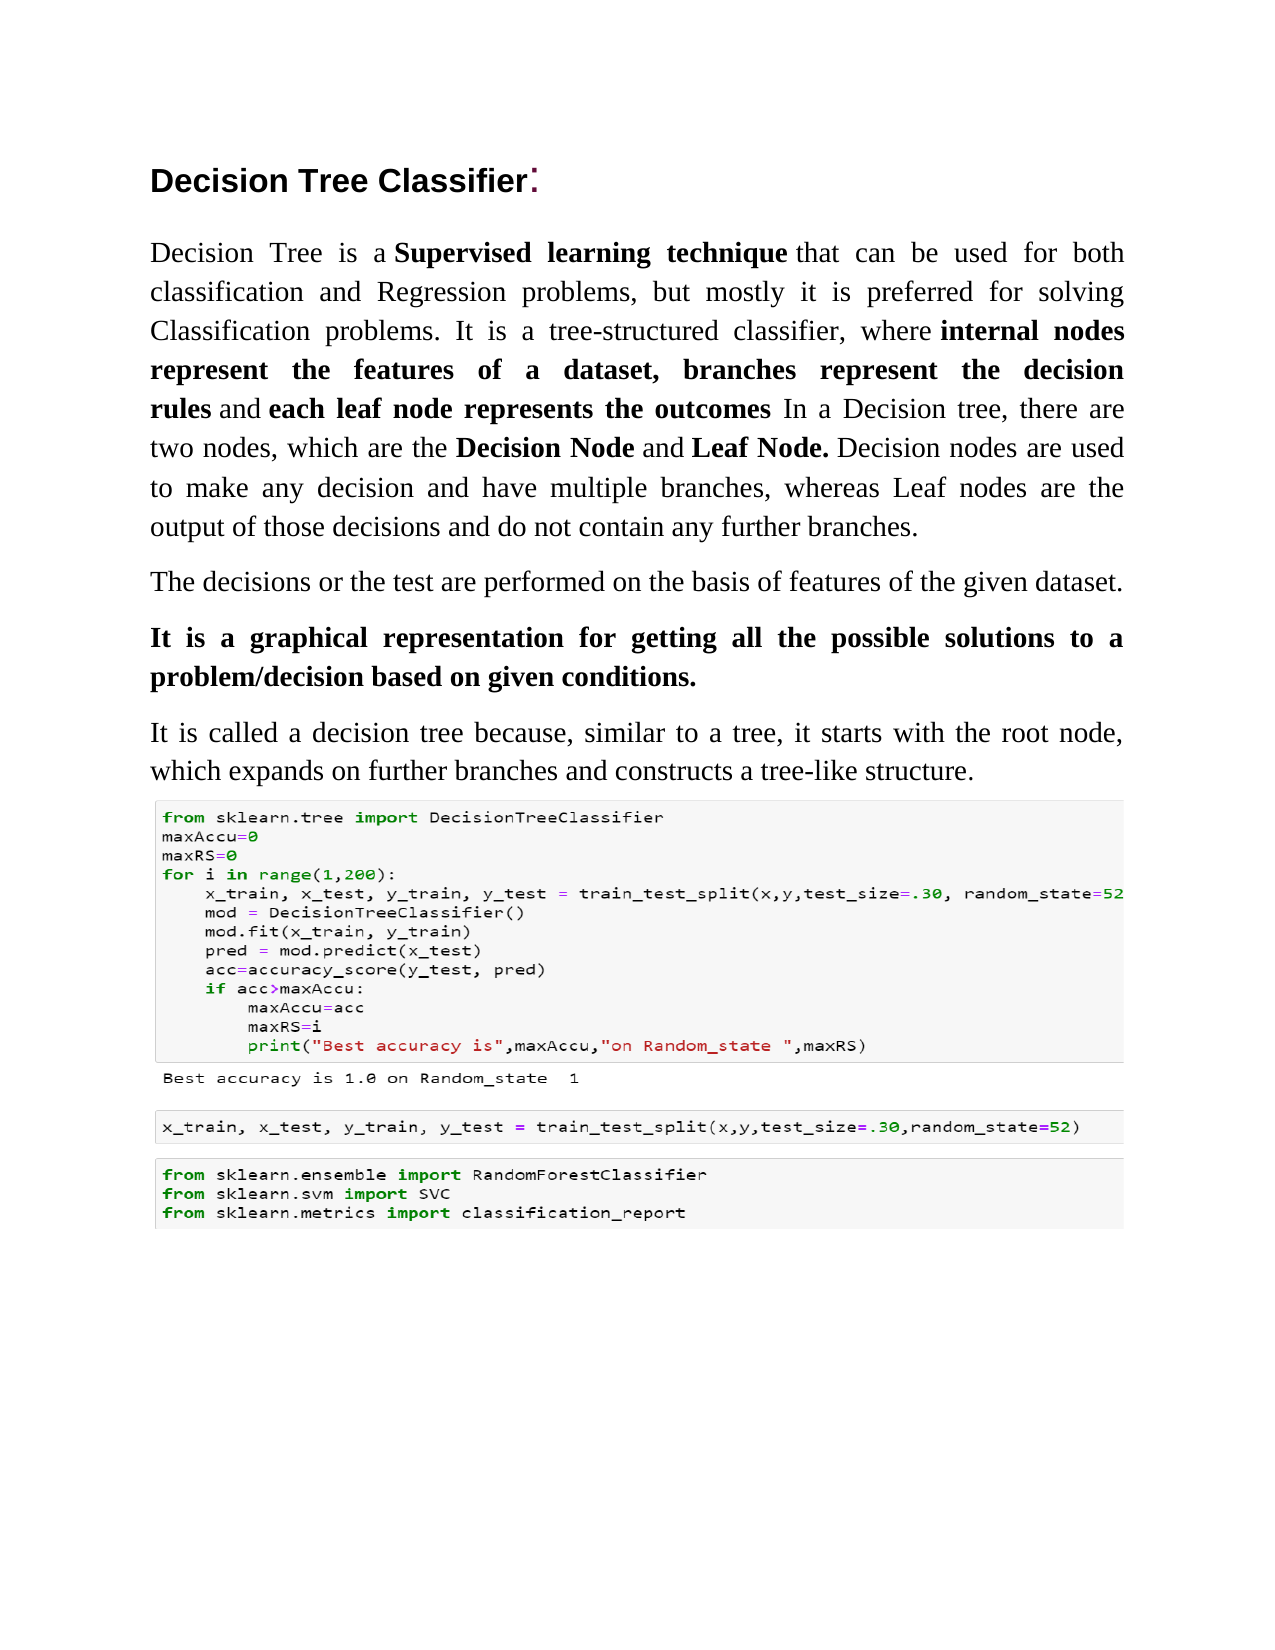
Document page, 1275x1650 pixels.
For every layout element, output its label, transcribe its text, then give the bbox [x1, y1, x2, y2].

text It is called a decision tree because, similar to a tree, it starts with the root node, which expands on further branches and constructs a tree-like structure. [150, 709, 1125, 788]
subtitle Decision Tree Classifier: [150, 150, 1125, 203]
text Decision Tree is a Supervised learning technique that can be used for both classification and Regression problems, but mostly it is preferred for solving Classification problems. It is a tree-structured classifier, where internal nodes represent the features of a dataset, branches represent the decision rules and each leaf node represents the outcomes In a Decision tree, there are two nodes, which are the Decision Node and Leaf Node. Decision nodes are used to make any decision and have multiple branches, whereas Leaf nodes are the output of those decisions and do not contain any further branches. [150, 230, 1125, 542]
text The decisions or the test are performed on the basis of features of the given dataset. [150, 559, 1125, 598]
text It is a graphical representation for getting all the possible solutions to a problem/decision based on given conditions. [150, 615, 1125, 693]
